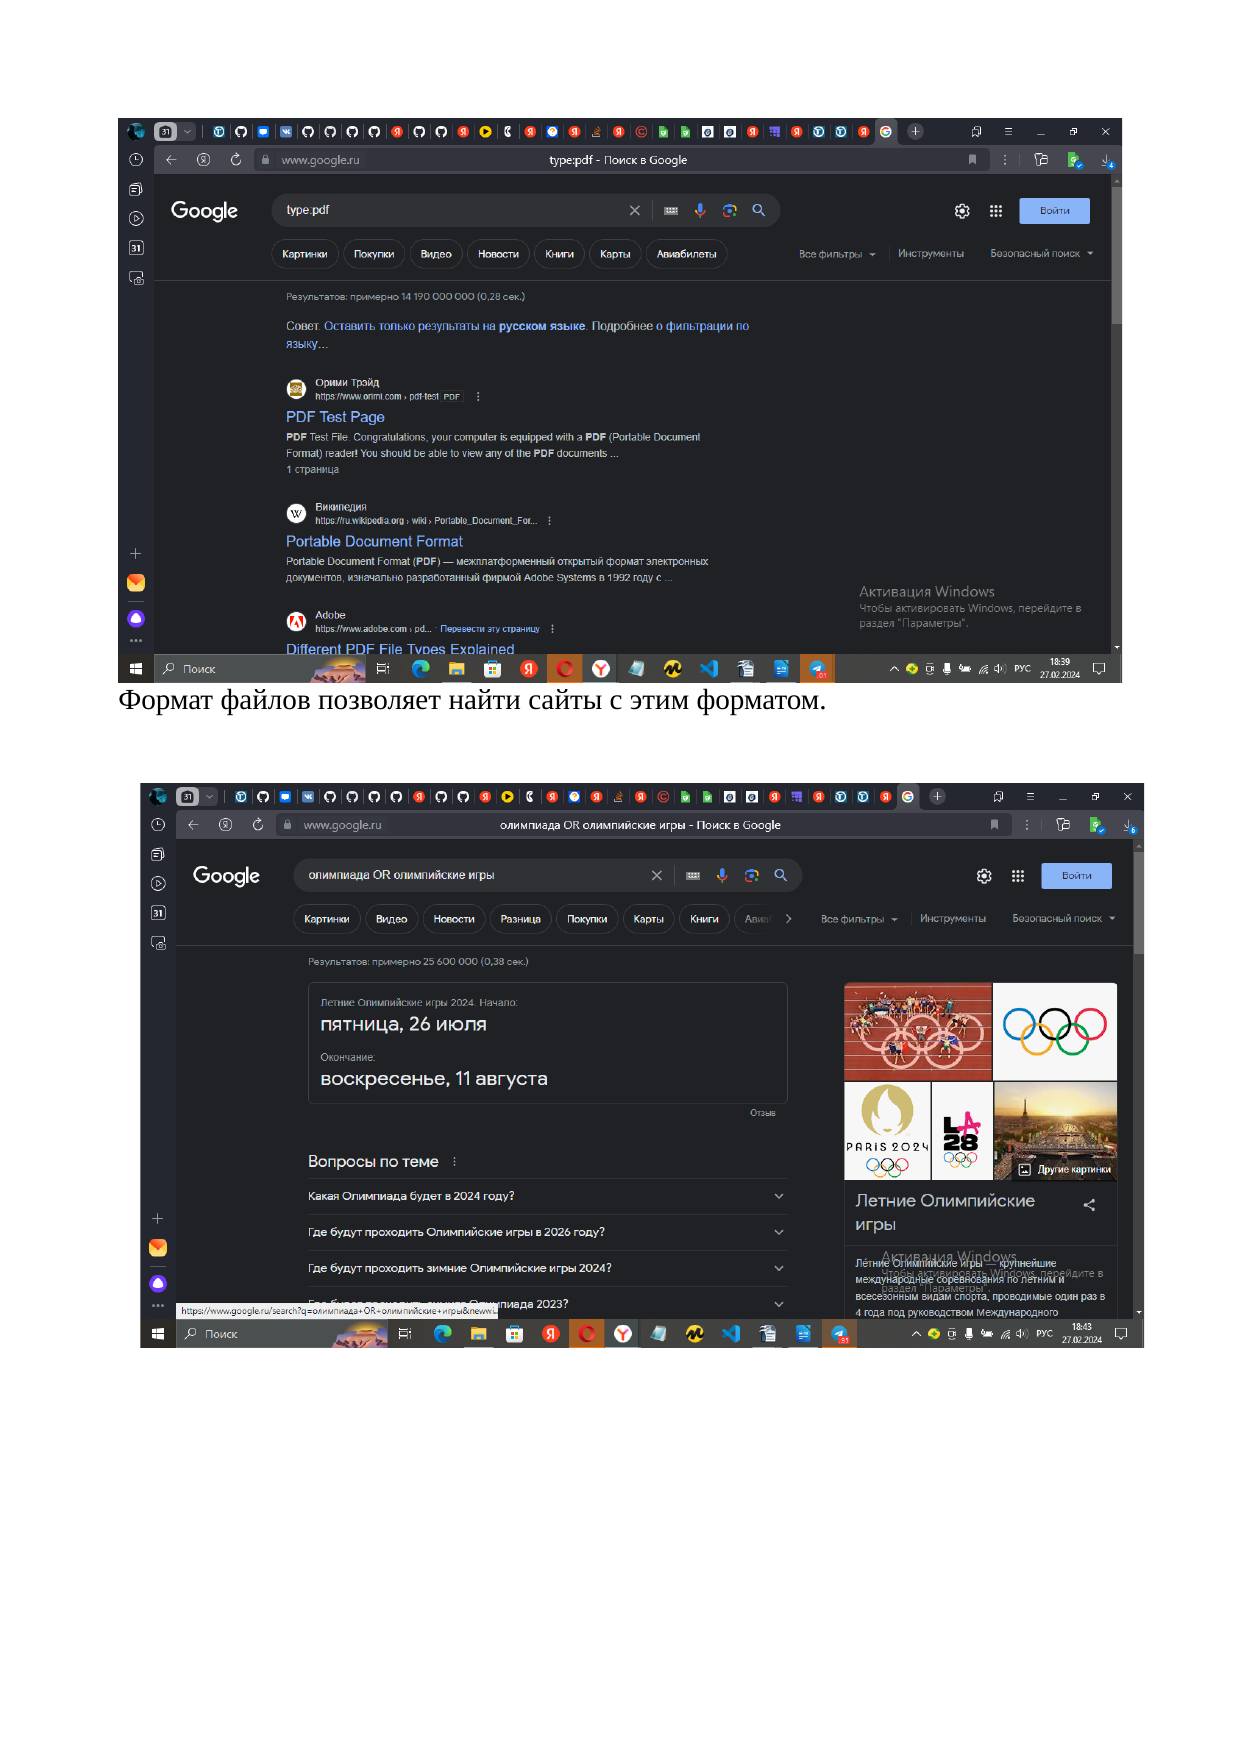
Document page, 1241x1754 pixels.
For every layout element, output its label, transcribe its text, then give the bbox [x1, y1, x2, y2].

picture [140, 783, 1145, 1348]
text Формат файлов позволяет найти сайты с этим форматом. [118, 683, 1122, 716]
picture [118, 118, 1123, 683]
